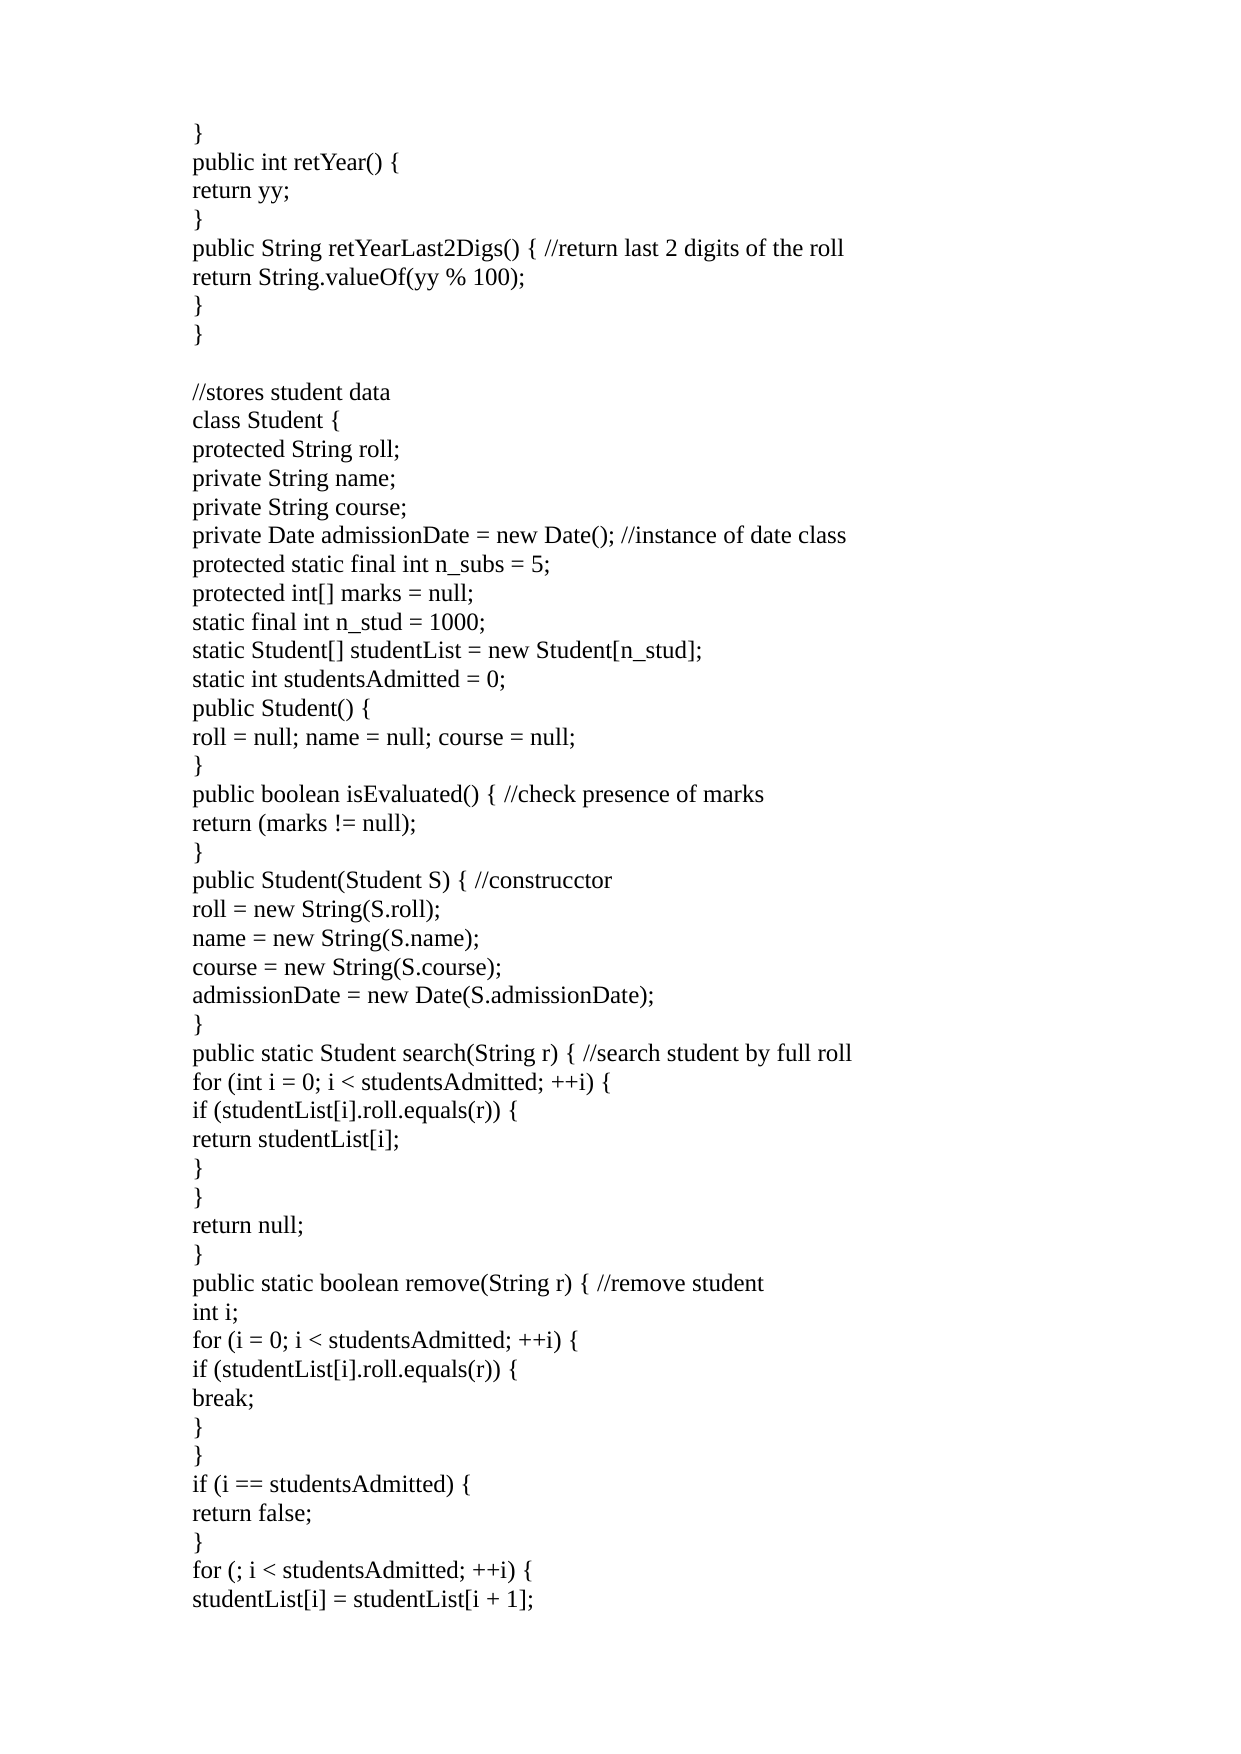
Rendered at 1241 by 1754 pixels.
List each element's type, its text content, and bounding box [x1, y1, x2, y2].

text } [118, 1527, 1122, 1556]
text public static boolean remove(String r) { //remove student [118, 1268, 1122, 1297]
text } [118, 1182, 1122, 1211]
text } [118, 319, 1122, 348]
text return null; [118, 1211, 1122, 1239]
text public int retYear() { [118, 147, 1122, 176]
text roll = new String(S.roll); [118, 894, 1122, 923]
text } [118, 1239, 1122, 1268]
text return String.valueOf(yy % 100); [118, 262, 1122, 291]
text return yy; [118, 176, 1122, 204]
text for (i = 0; i < studentsAdmitted; ++i) { [118, 1326, 1122, 1354]
text return studentList[i]; [118, 1124, 1122, 1153]
text } [118, 1153, 1122, 1182]
text private Date admissionDate = new Date(); //instance of date class [118, 521, 1122, 549]
text if (i == studentsAdmitted) { [118, 1469, 1122, 1498]
text protected int[] marks = null; [118, 578, 1122, 607]
text public Student() { [118, 693, 1122, 722]
text admissionDate = new Date(S.admissionDate); [118, 981, 1122, 1009]
text int i; [118, 1297, 1122, 1326]
text name = new String(S.name); [118, 923, 1122, 952]
text class Student { [118, 406, 1122, 434]
text protected String roll; [118, 434, 1122, 463]
text private String course; [118, 492, 1122, 521]
text private String name; [118, 463, 1122, 492]
text static int studentsAdmitted = 0; [118, 664, 1122, 693]
text } [118, 1009, 1122, 1038]
text break; [118, 1383, 1122, 1412]
text return (marks != null); [118, 808, 1122, 837]
text for (; i < studentsAdmitted; ++i) { [118, 1556, 1122, 1584]
text } [118, 118, 1122, 147]
text public Student(Student S) { //construcctor [118, 866, 1122, 894]
text } [118, 1441, 1122, 1469]
text public static Student search(String r) { //search student by full roll [118, 1038, 1122, 1067]
text //stores student data [118, 377, 1122, 406]
text studentList[i] = studentList[i + 1]; [118, 1584, 1122, 1613]
text } [118, 837, 1122, 866]
text } [118, 751, 1122, 779]
text roll = null; name = null; course = null; [118, 722, 1122, 751]
text } [118, 291, 1122, 319]
text course = new String(S.course); [118, 952, 1122, 981]
text return false; [118, 1498, 1122, 1527]
text for (int i = 0; i < studentsAdmitted; ++i) { [118, 1067, 1122, 1096]
text } [118, 204, 1122, 233]
text } [118, 1412, 1122, 1441]
text static Student[] studentList = new Student[n_stud]; [118, 636, 1122, 664]
text public String retYearLast2Digs() { //return last 2 digits of the roll [118, 233, 1122, 262]
text public boolean isEvaluated() { //check presence of marks [118, 779, 1122, 808]
text if (studentList[i].roll.equals(r)) { [118, 1096, 1122, 1124]
text static final int n_stud = 1000; [118, 607, 1122, 636]
text protected static final int n_subs = 5; [118, 549, 1122, 578]
text if (studentList[i].roll.equals(r)) { [118, 1354, 1122, 1383]
